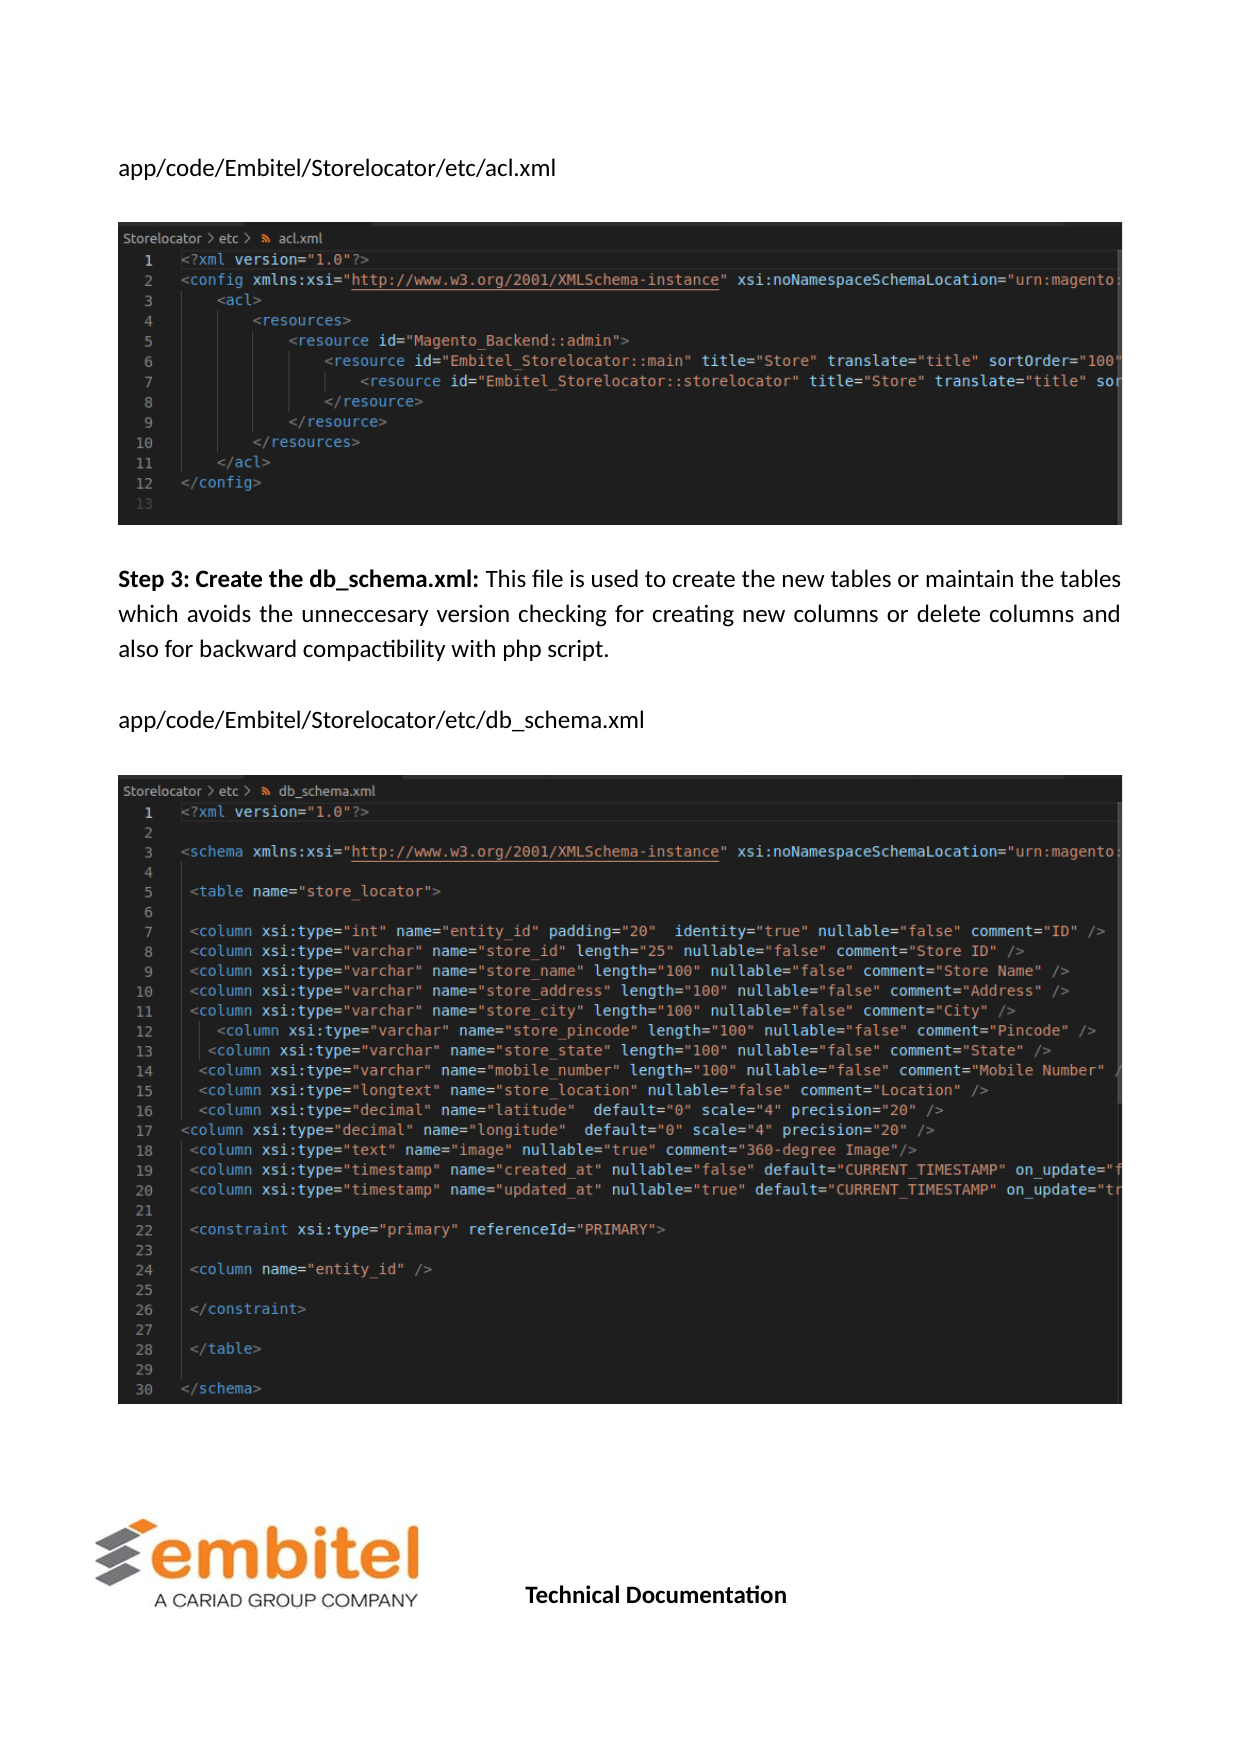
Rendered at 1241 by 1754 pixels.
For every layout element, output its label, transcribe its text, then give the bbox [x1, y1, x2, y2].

picture [95, 1519, 419, 1609]
text Technical Documentation [419, 1579, 1122, 1609]
text app/code/Embitel/Storelocator/etc/db_schema.xml [118, 704, 1122, 735]
text Step 3: Create the db_schema.xml: This file is used to create the new tables or maintain the tables which avoids the unneccesary version checking for creating new columns or delete columns and also for backward compactibility with php script. [118, 563, 1122, 663]
text app/code/Embitel/Storelocator/etc/acl.xml [118, 152, 1122, 182]
picture [118, 775, 1123, 1404]
picture [118, 222, 1123, 525]
